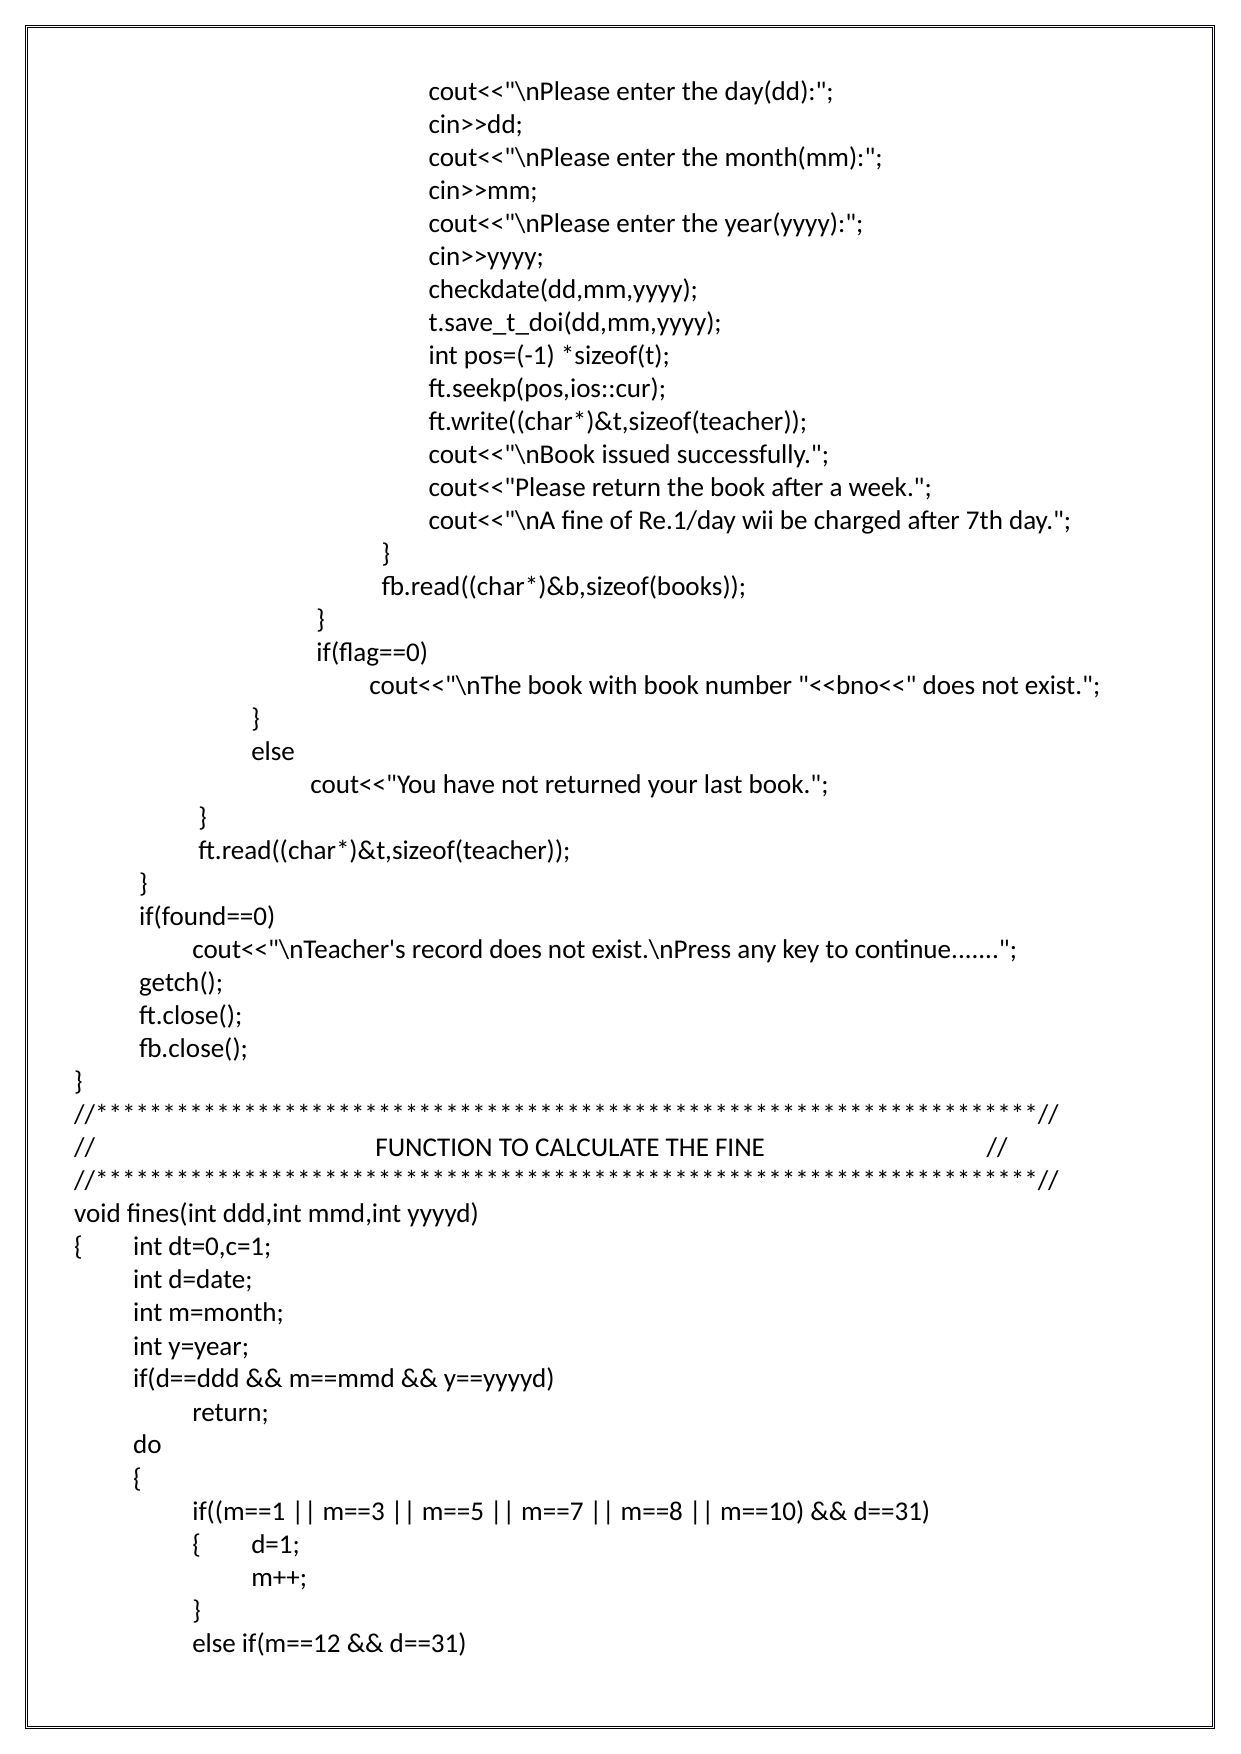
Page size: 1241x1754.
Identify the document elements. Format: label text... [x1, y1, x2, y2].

text fb.read((char*)&b,sizeof(books)); [74, 569, 1181, 602]
text ft.close(); [74, 998, 1181, 1031]
text } [74, 866, 1181, 899]
text if(flag==0) [74, 635, 1181, 668]
text do [74, 1428, 1181, 1461]
text //**********************************************************************// [74, 1163, 1181, 1197]
text cout<<"Please return the book after a week."; [74, 470, 1181, 503]
text cout<<"\nPlease enter the day(dd):"; [74, 74, 1181, 107]
text { int dt=0,c=1; [74, 1229, 1181, 1263]
text else if(m==12 && d==31) [74, 1626, 1181, 1659]
text checkdate(dd,mm,yyyy); [74, 272, 1181, 305]
text cout<<"\nA fine of Re.1/day wii be charged after 7th day."; [74, 503, 1181, 536]
text t.save_t_doi(dd,mm,yyyy); [74, 305, 1181, 338]
text cout<<"\nThe book with book number "<<bno<<" does not exist."; [74, 668, 1181, 701]
text //**********************************************************************// [74, 1097, 1181, 1131]
text int d=date; [74, 1263, 1181, 1296]
text } [74, 1593, 1181, 1626]
text void fines(int ddd,int mmd,int yyyyd) [74, 1197, 1181, 1229]
text cout<<"You have not returned your last book."; [74, 767, 1181, 800]
text if(found==0) [74, 899, 1181, 932]
text // FUNCTION TO CALCULATE THE FINE // [74, 1131, 1181, 1163]
text if(d==ddd && m==mmd && y==yyyyd) [74, 1362, 1181, 1395]
text cout<<"\nPlease enter the year(yyyy):"; [74, 206, 1181, 239]
text else [74, 734, 1181, 767]
text } [74, 1064, 1181, 1097]
text ft.write((char*)&t,sizeof(teacher)); [74, 404, 1181, 437]
text cin>>yyyy; [74, 239, 1181, 272]
text ft.seekp(pos,ios::cur); [74, 371, 1181, 404]
text int m=month; [74, 1296, 1181, 1329]
text { [74, 1461, 1181, 1494]
text return; [74, 1395, 1181, 1428]
text int y=year; [74, 1329, 1181, 1362]
text } [74, 701, 1181, 734]
text cin>>dd; [74, 107, 1181, 140]
text if((m==1 || m==3 || m==5 || m==7 || m==8 || m==10) && d==31) [74, 1494, 1181, 1527]
text fb.close(); [74, 1031, 1181, 1064]
text int pos=(-1) *sizeof(t); [74, 338, 1181, 371]
text cout<<"\nPlease enter the month(mm):"; [74, 140, 1181, 173]
text { d=1; [74, 1527, 1181, 1560]
text } [74, 800, 1181, 833]
text cout<<"\nTeacher's record does not exist.\nPress any key to continue......."; [74, 932, 1181, 965]
text } [74, 602, 1181, 635]
text } [74, 536, 1181, 569]
text getch(); [74, 965, 1181, 998]
text ft.read((char*)&t,sizeof(teacher)); [74, 833, 1181, 866]
text cout<<"\nBook issued successfully."; [74, 437, 1181, 470]
text cin>>mm; [74, 173, 1181, 206]
text m++; [74, 1560, 1181, 1593]
